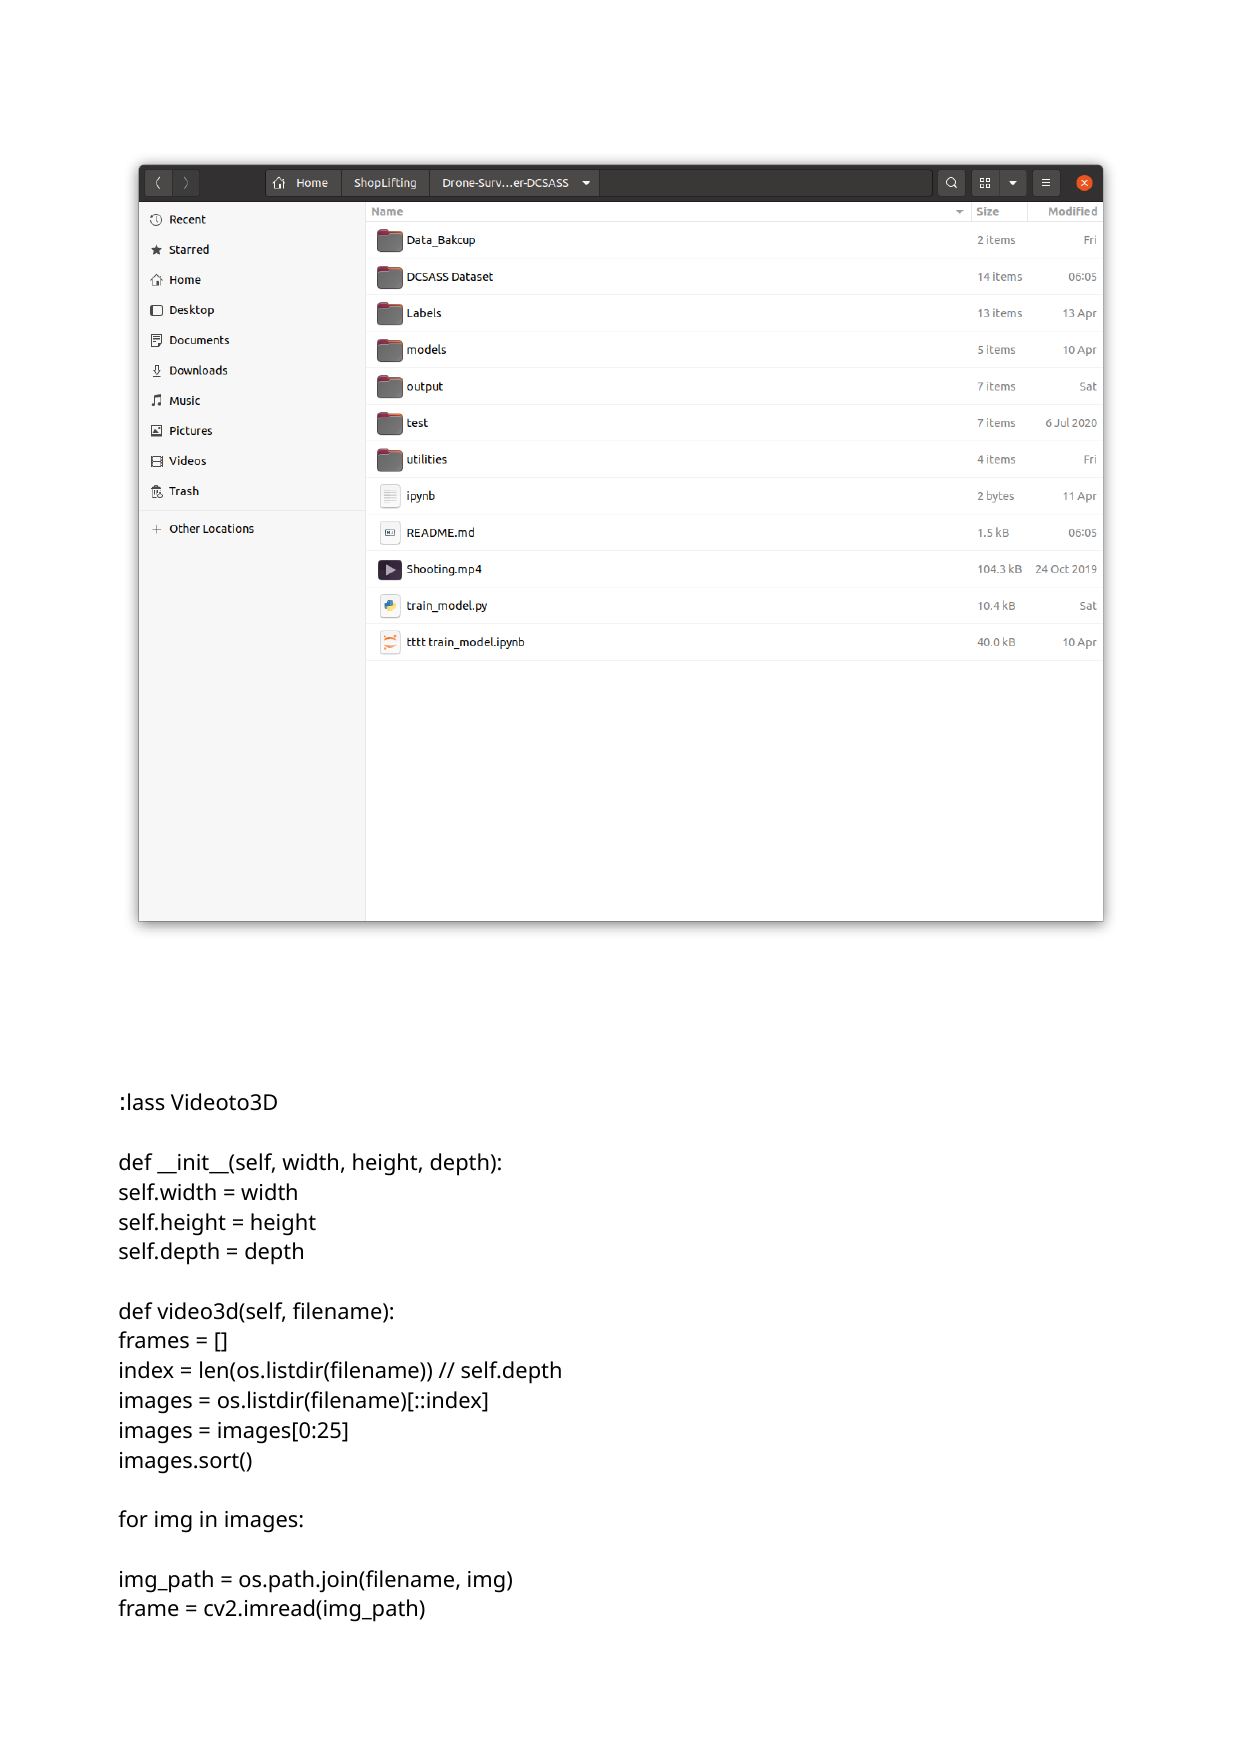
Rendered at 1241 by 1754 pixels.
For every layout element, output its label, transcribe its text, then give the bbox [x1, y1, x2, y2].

text self.width = width [118, 1177, 1122, 1206]
text self.height = height [118, 1206, 1122, 1236]
text def __init__(self, width, height, depth): [118, 1147, 1122, 1177]
text for img in images: [118, 1504, 1122, 1534]
text def video3d(self, filename): [118, 1296, 1122, 1326]
text self.depth = depth [118, 1236, 1122, 1266]
text images = images[0:25] [118, 1415, 1122, 1445]
picture [118, 146, 1123, 944]
text img_path = os.path.join(filename, img) [118, 1564, 1122, 1593]
text lass Videoto3D: [118, 1087, 1122, 1117]
text images = os.listdir(filename)[::index] [118, 1385, 1122, 1415]
text images.sort() [118, 1445, 1122, 1474]
text index = len(os.listdir(filename)) // self.depth [118, 1355, 1122, 1385]
text frames = [] [118, 1326, 1122, 1355]
text frame = cv2.imread(img_path) [118, 1593, 1122, 1623]
